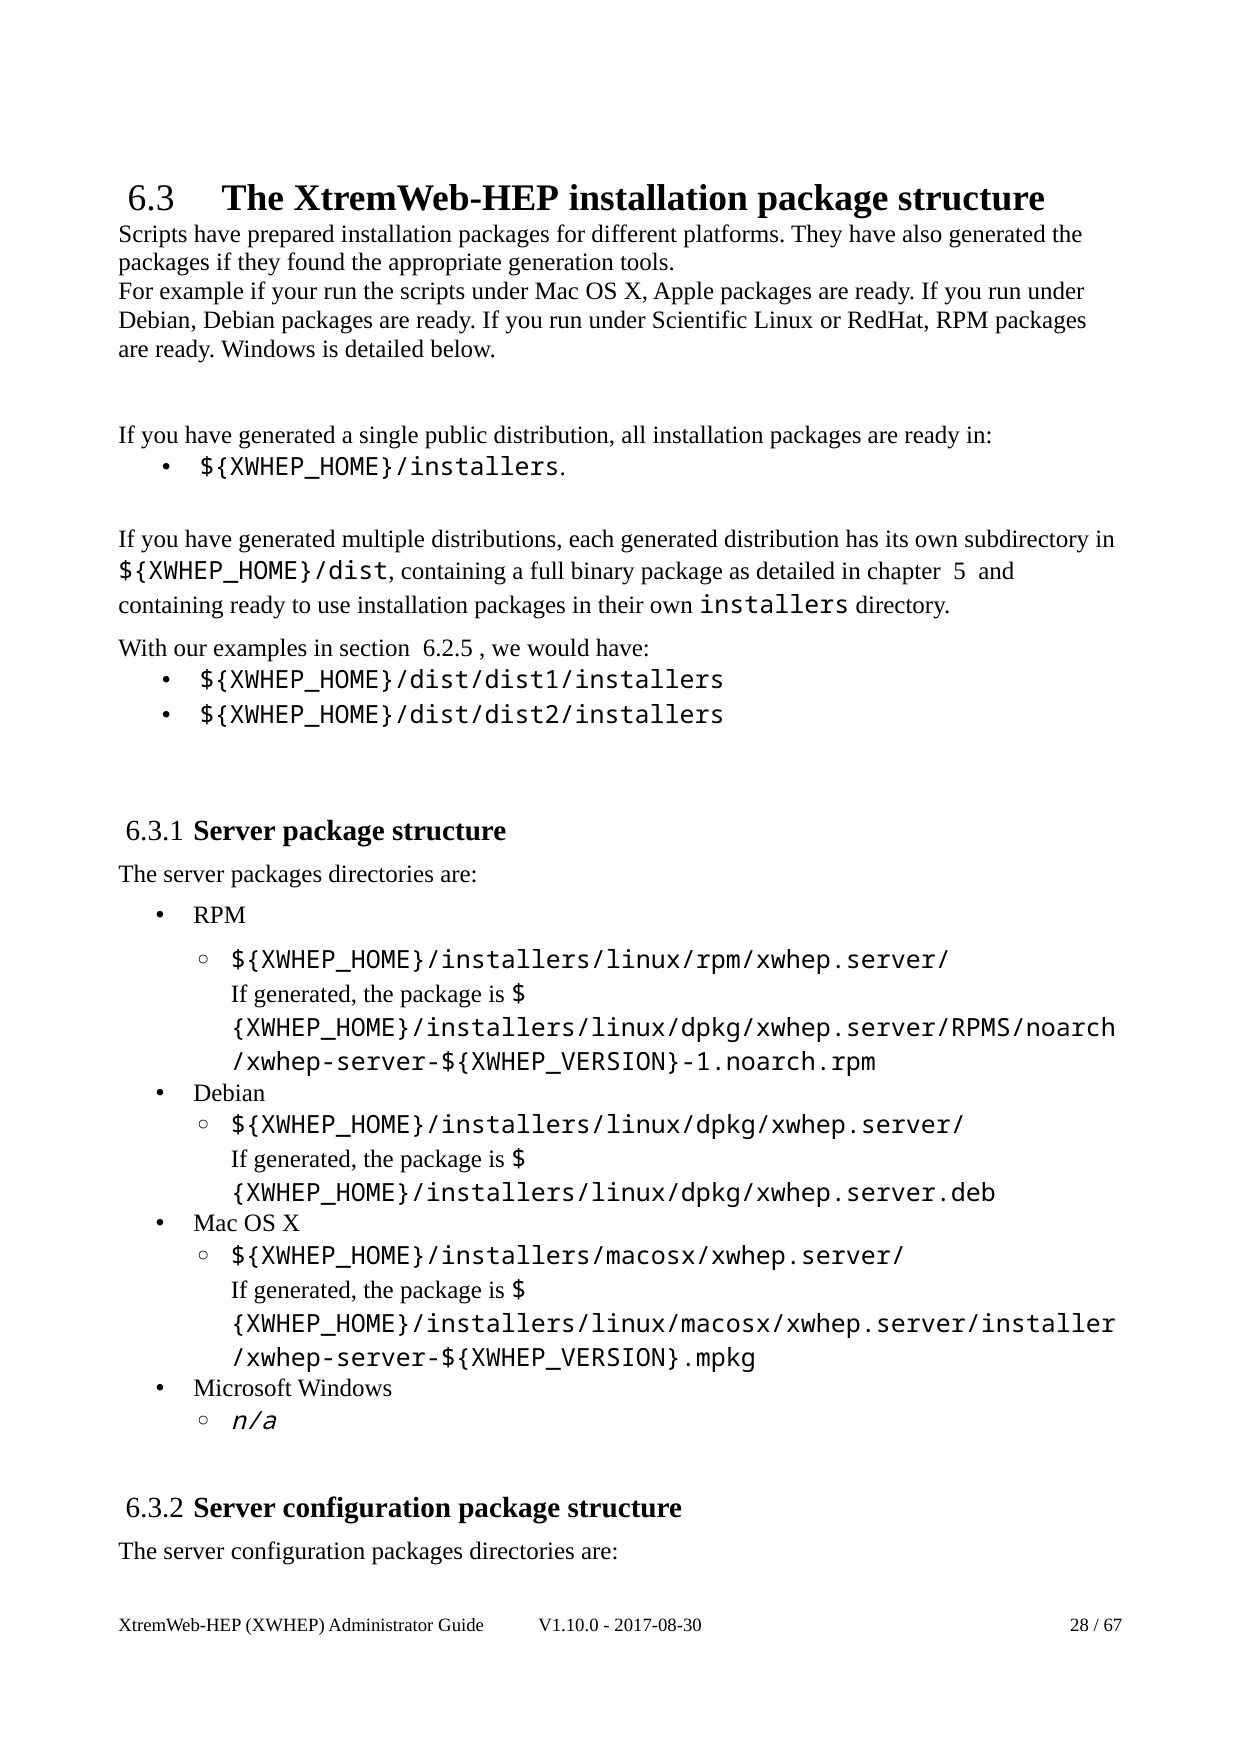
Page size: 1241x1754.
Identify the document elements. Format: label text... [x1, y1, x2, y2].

list Mac OS X [156, 1208, 1122, 1237]
list n/a [193, 1402, 1122, 1436]
list ${XWHEP_HOME}/installers/linux/dpkg/xwhep.server/ If generated, the package is ${XWHEP_HOME}/installers/linux/dpkg/xwhep.server.deb [193, 1106, 1122, 1208]
text If you have generated multiple distributions, each generated distribution has its own subdirectory in ${XWHEP_HOME}/dist, containing a full binary package as detailed in chapter 5 and containing ready to use installation packages in their own installers directory. [118, 524, 1122, 621]
text The server packages directories are: [118, 859, 1122, 888]
subtitle Server configuration package structure [118, 1490, 1122, 1524]
list Debian [156, 1078, 1122, 1106]
list ${XWHEP_HOME}/dist/dist1/installers [162, 662, 1122, 696]
text For example if your run the scripts under Mac OS X, Apple packages are ready. If you run under Debian, Debian packages are ready. If you run under Scientific Linux or RedHat, RPM packages are ready. Windows is detailed below. [118, 276, 1122, 362]
list ${XWHEP_HOME}/installers/linux/rpm/xwhep.server/ If generated, the package is ${XWHEP_HOME}/installers/linux/dpkg/xwhep.server/RPMS/noarch/xwhep-server-${XWHEP_VERSION}-1.noarch.rpm [193, 941, 1122, 1078]
list ${XWHEP_HOME}/dist/dist2/installers [162, 696, 1122, 730]
text The server configuration packages directories are: [118, 1536, 1122, 1565]
text With our examples in section 6.2.5, we would have: [118, 633, 1122, 662]
list Microsoft Windows [156, 1373, 1122, 1402]
text Scripts have prepared installation packages for different platforms. They have also generated the packages if they found the appropriate generation tools. [118, 219, 1122, 276]
subtitle Server package structure [118, 813, 1122, 846]
list ${XWHEP_HOME}/installers/macosx/xwhep.server/ If generated, the package is ${XWHEP_HOME}/installers/linux/macosx/xwhep.server/installer/xwhep-server-${XWHEP_VERSION}.mpkg [193, 1237, 1122, 1373]
list RPM [156, 900, 1122, 929]
text If you have generated a single public distribution, all installation packages are ready in: [118, 420, 1122, 449]
list ${XWHEP_HOME}/installers. [162, 449, 1122, 483]
subtitle The XtremWeb-HEP installation package structure [118, 176, 1122, 219]
